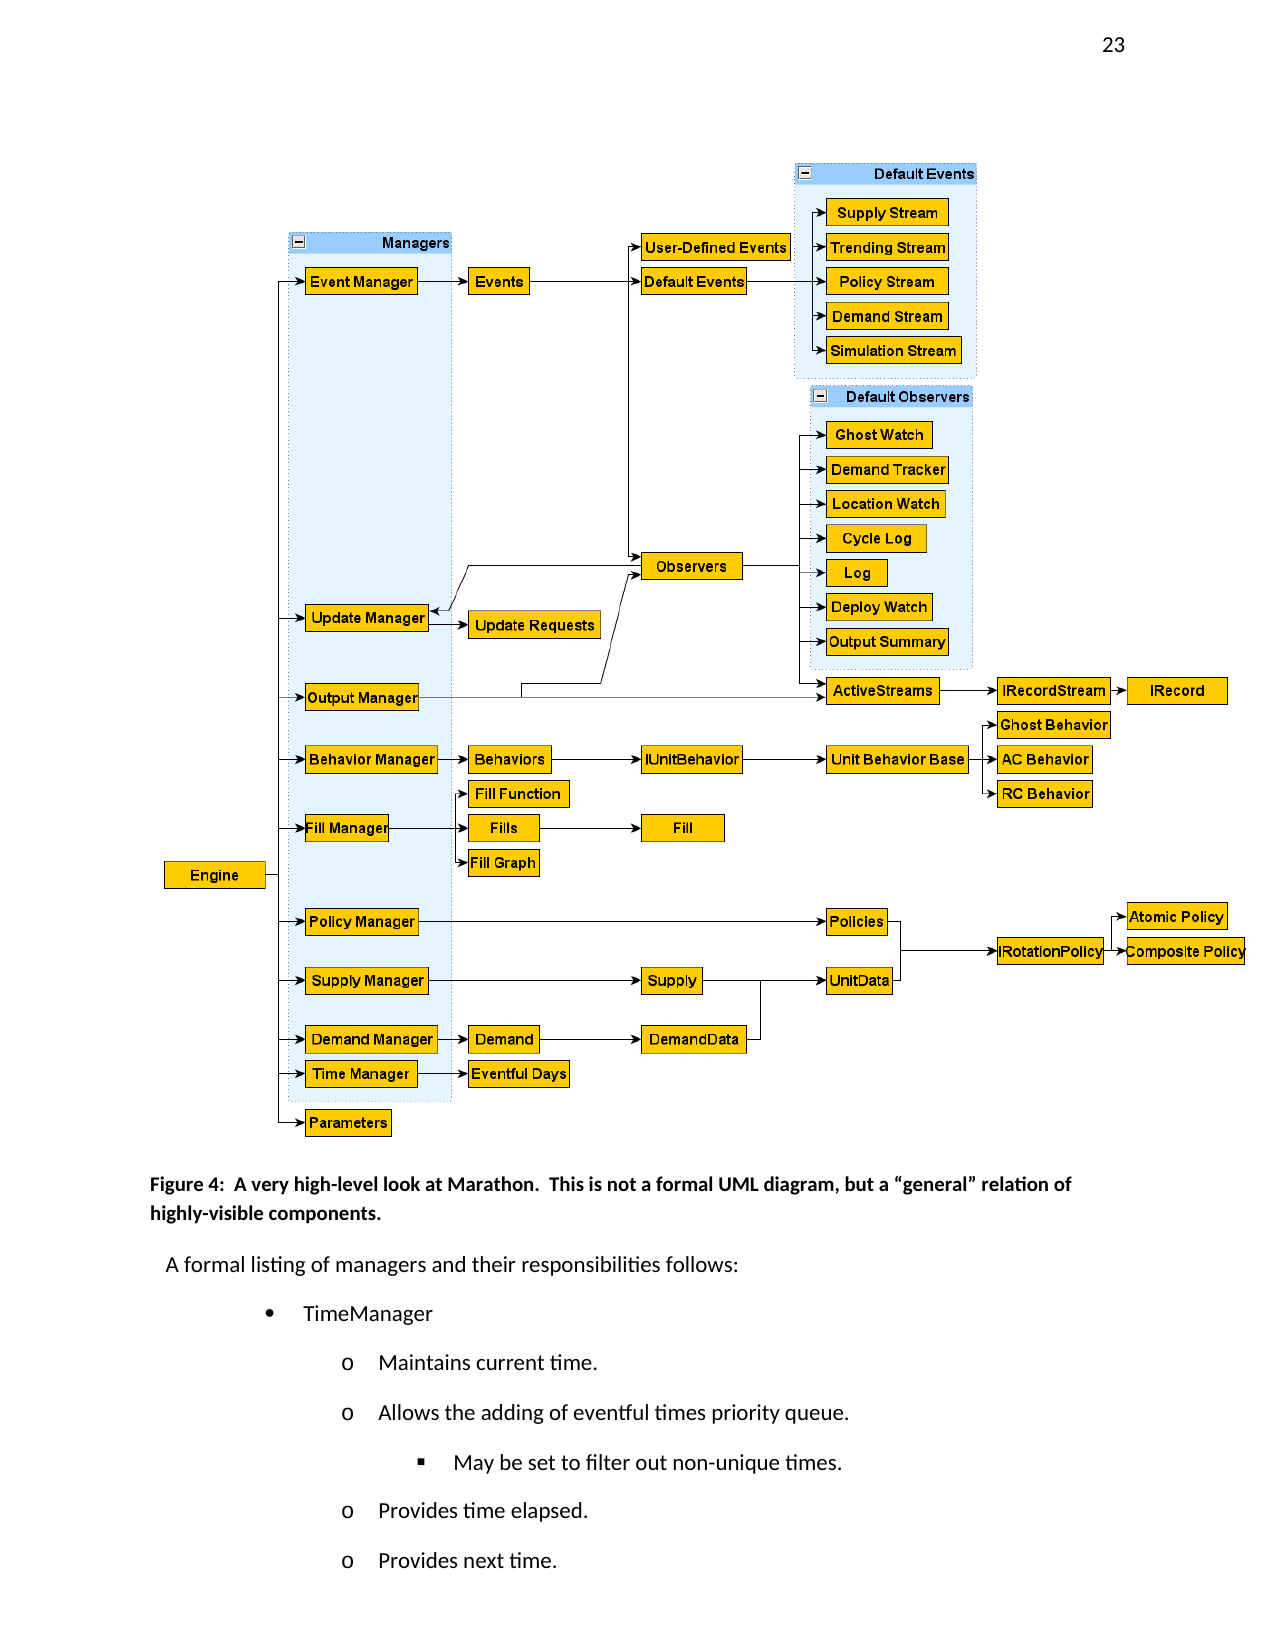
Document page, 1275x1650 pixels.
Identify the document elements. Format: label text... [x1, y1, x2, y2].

text Figure 4: A very high-level look at Marathon. This is not a formal UML diagram, but a “general” relation of highly-visible components. [150, 1171, 1125, 1225]
list Allows the adding of eventful times priority queue. [341, 1398, 1125, 1427]
list Provides time elapsed. [341, 1496, 1125, 1526]
list TimeManager [266, 1299, 1125, 1327]
list Provides next time. [341, 1546, 1125, 1576]
text A formal listing of managers and their responsibilities follows: [150, 1250, 1125, 1278]
list Maintains current time. [341, 1348, 1125, 1377]
list May be set to filter out non-unique times. [416, 1448, 1125, 1476]
